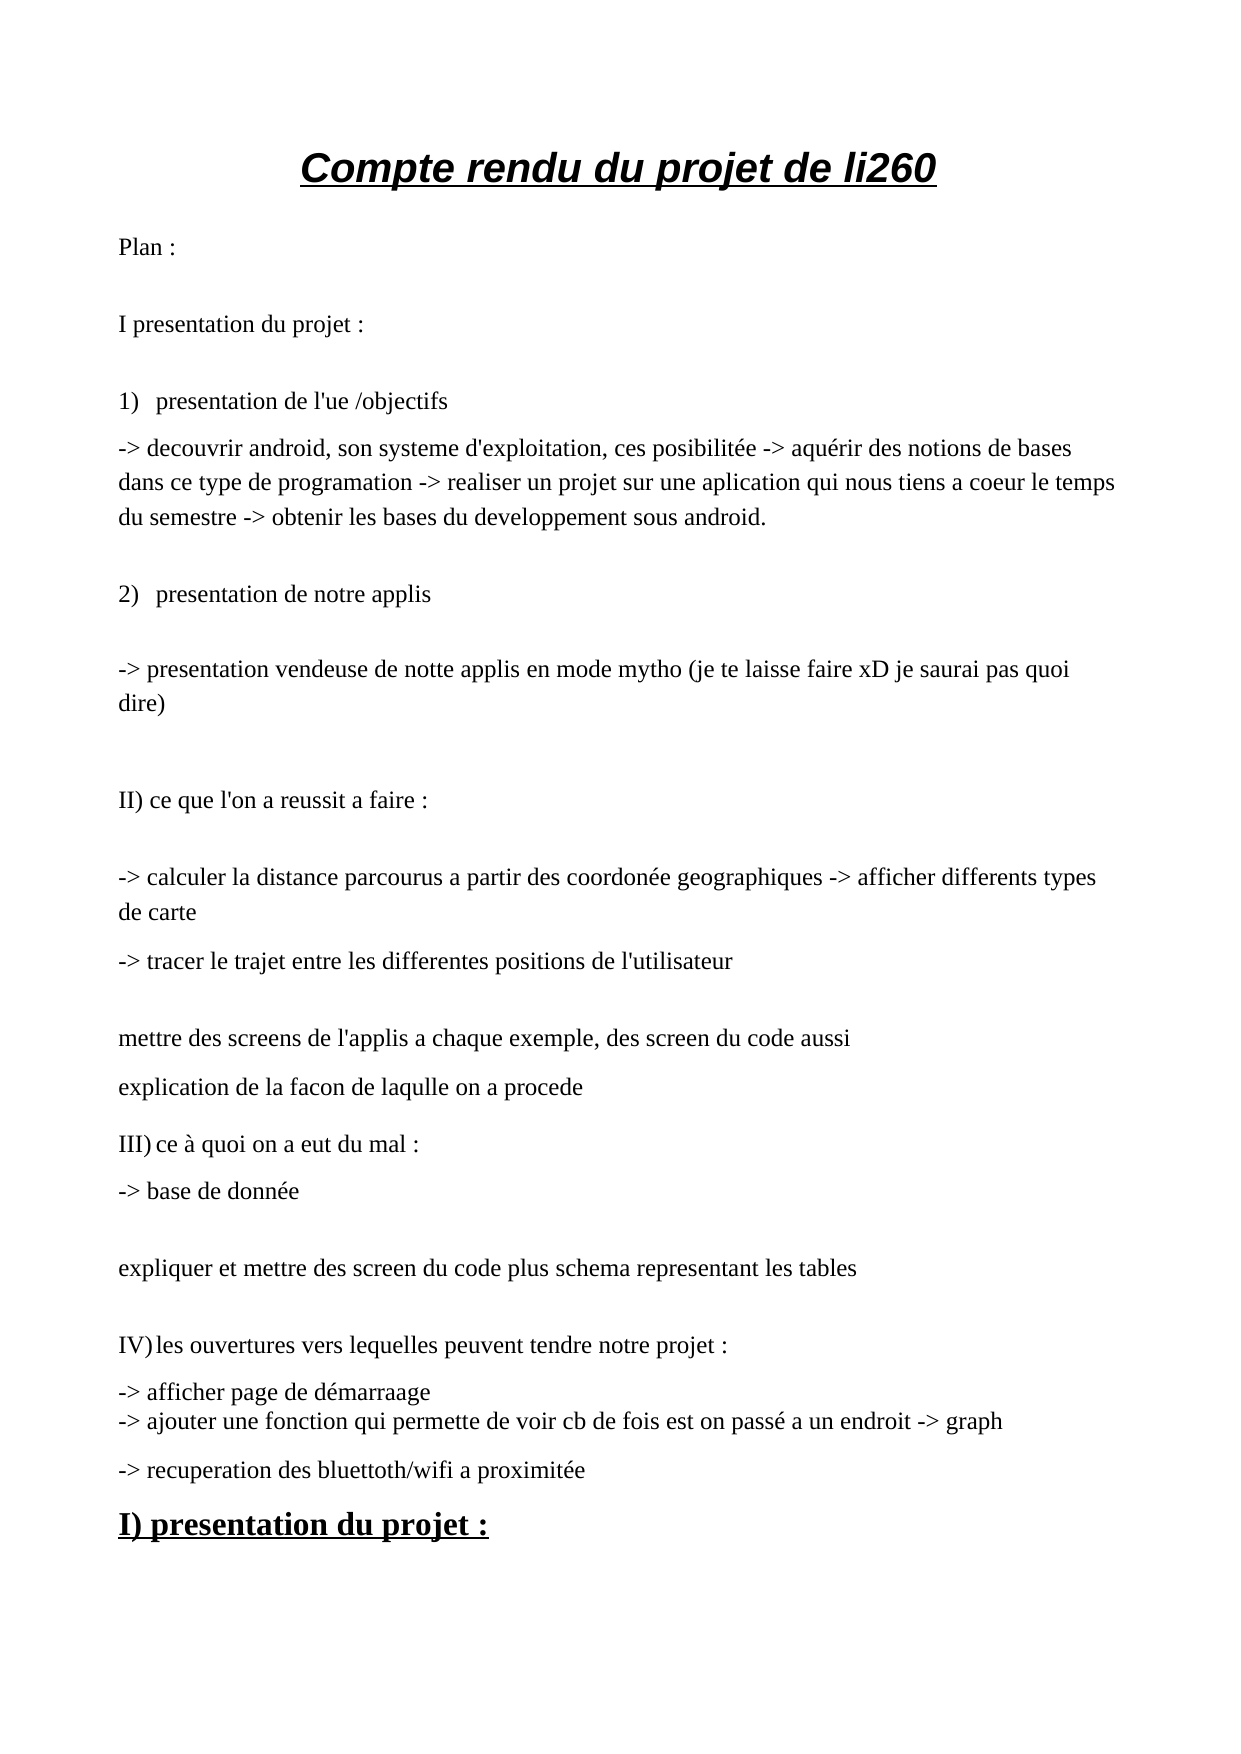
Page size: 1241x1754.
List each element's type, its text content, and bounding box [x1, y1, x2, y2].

text mettre des screens de l'applis a chaque exemple, des screen du code aussi [118, 1023, 1122, 1052]
text IV) les ouvertures vers lequelles peuvent tendre notre projet : [118, 1330, 1122, 1359]
text II) ce que l'on a reussit a faire : [118, 785, 1122, 814]
text I) presentation du projet : [118, 1504, 1122, 1542]
text expliquer et mettre des screen du code plus schema representant les tables [118, 1253, 1122, 1282]
text III) ce à quoi on a eut du mal : [118, 1129, 1122, 1158]
text explication de la facon de laqulle on a procede [118, 1072, 1122, 1101]
text 2) presentation de notre applis [118, 579, 1122, 607]
text I presentation du projet : [118, 309, 1122, 337]
text -> recuperation des bluettoth/wifi a proximitée [118, 1455, 1122, 1484]
text Plan : [118, 232, 1122, 260]
text -> decouvrir android, son systeme d'exploitation, ces posibilitée -> aquérir des notions de bases dans ce type de programation -> realiser un projet sur une aplication qui nous tiens a coeur le temps du semestre -> obtenir les bases du developpement sous android. [118, 433, 1122, 530]
text -> tracer le trajet entre les differentes positions de l'utilisateur [118, 946, 1122, 975]
text 1) presentation de l'ue /objectifs [118, 386, 1122, 414]
text -> base de donnée [118, 1176, 1122, 1205]
text -> presentation vendeuse de notte applis en mode mytho (je te laisse faire xD je saurai pas quoi dire) [118, 654, 1122, 717]
text -> calculer la distance parcourus a partir des coordonée geographiques -> afficher differents types de carte [118, 862, 1122, 926]
text -> ajouter une fonction qui permette de voir cb de fois est on passé a un endroit -> graph [118, 1406, 1122, 1434]
text -> afficher page de démarraage [118, 1377, 1122, 1406]
text Compte rendu du projet de li260 [118, 143, 1122, 191]
